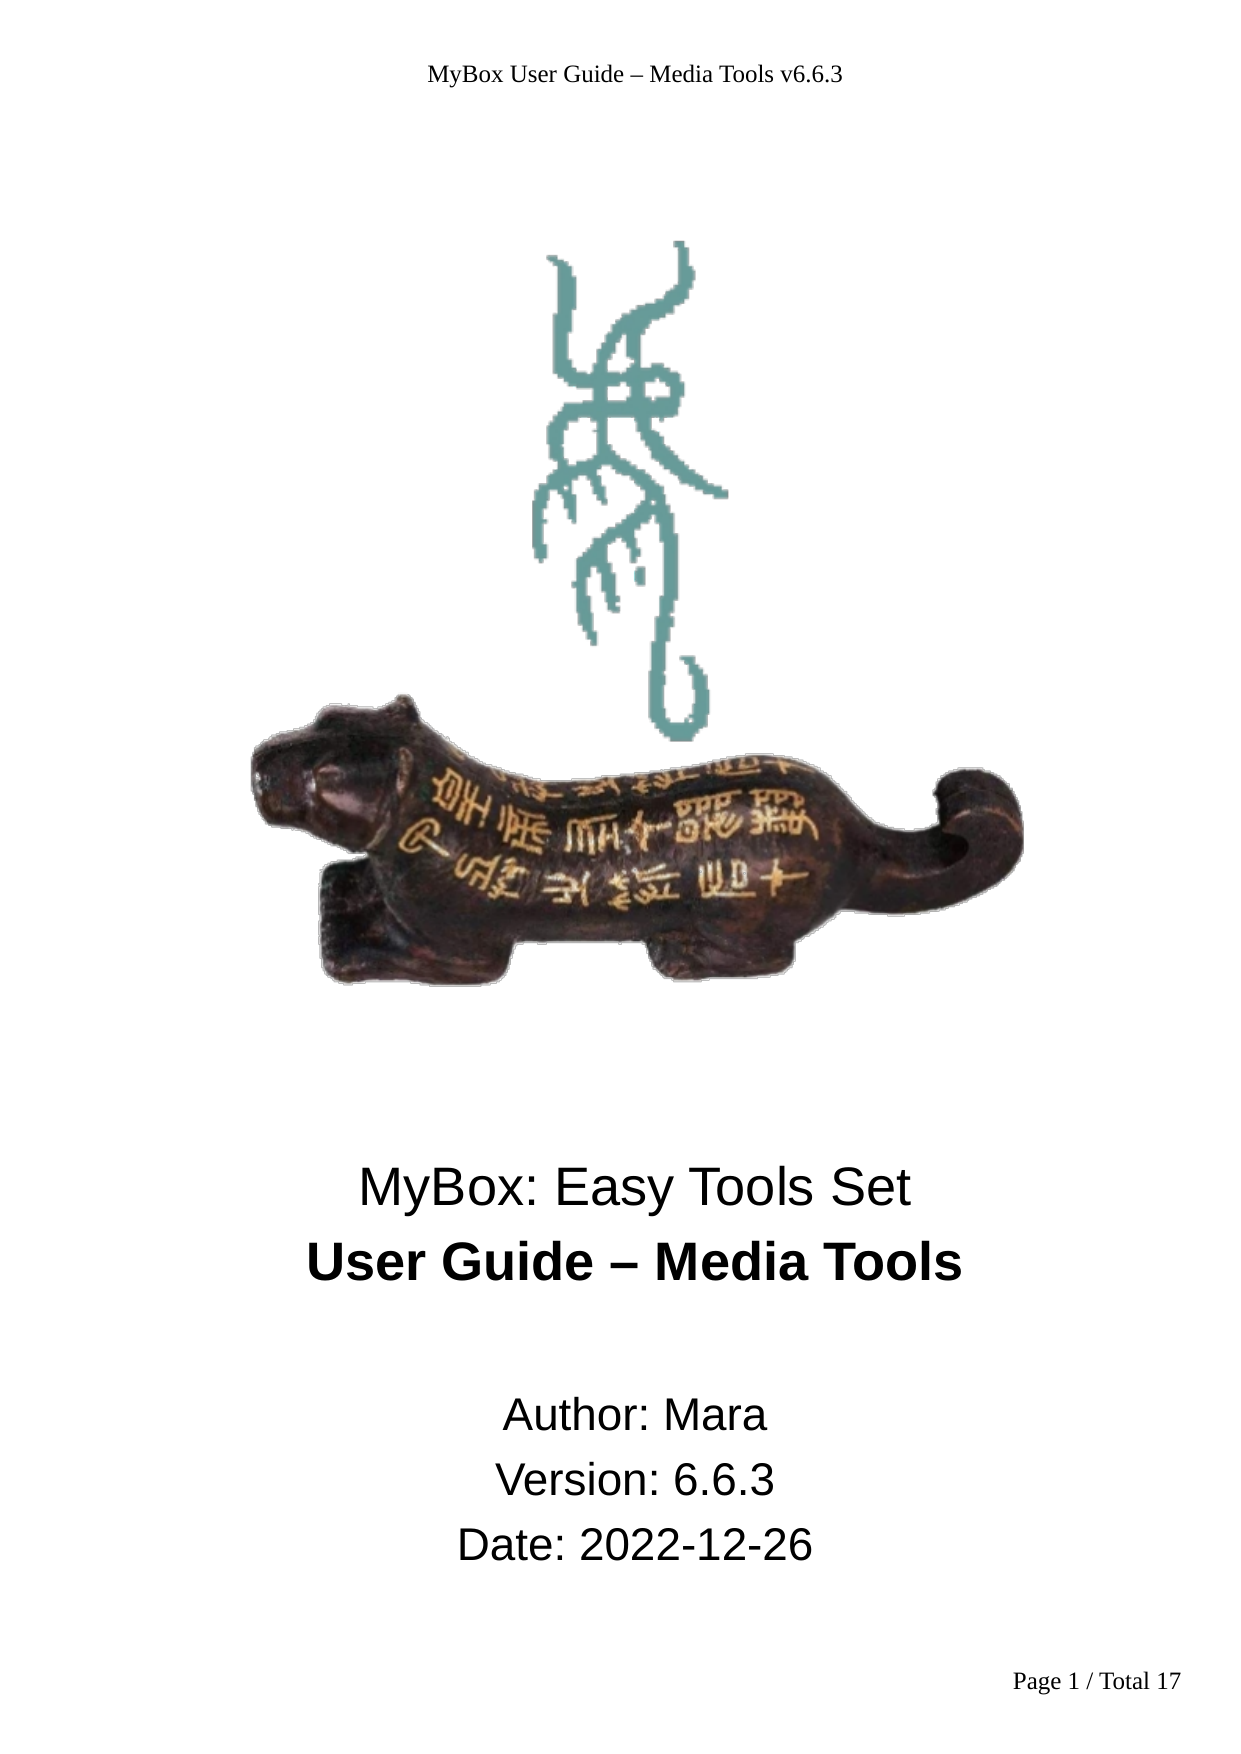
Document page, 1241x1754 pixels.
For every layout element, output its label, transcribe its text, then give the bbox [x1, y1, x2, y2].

text Version: 6.6.3 [88, 1452, 1181, 1505]
picture [242, 232, 1027, 1015]
text User Guide – Media Tools [88, 1230, 1181, 1292]
subtitle MyBox: Easy Tools Set [88, 1155, 1181, 1217]
text Author: Mara [88, 1387, 1181, 1440]
text Date: 2022-12-26 [88, 1517, 1181, 1570]
